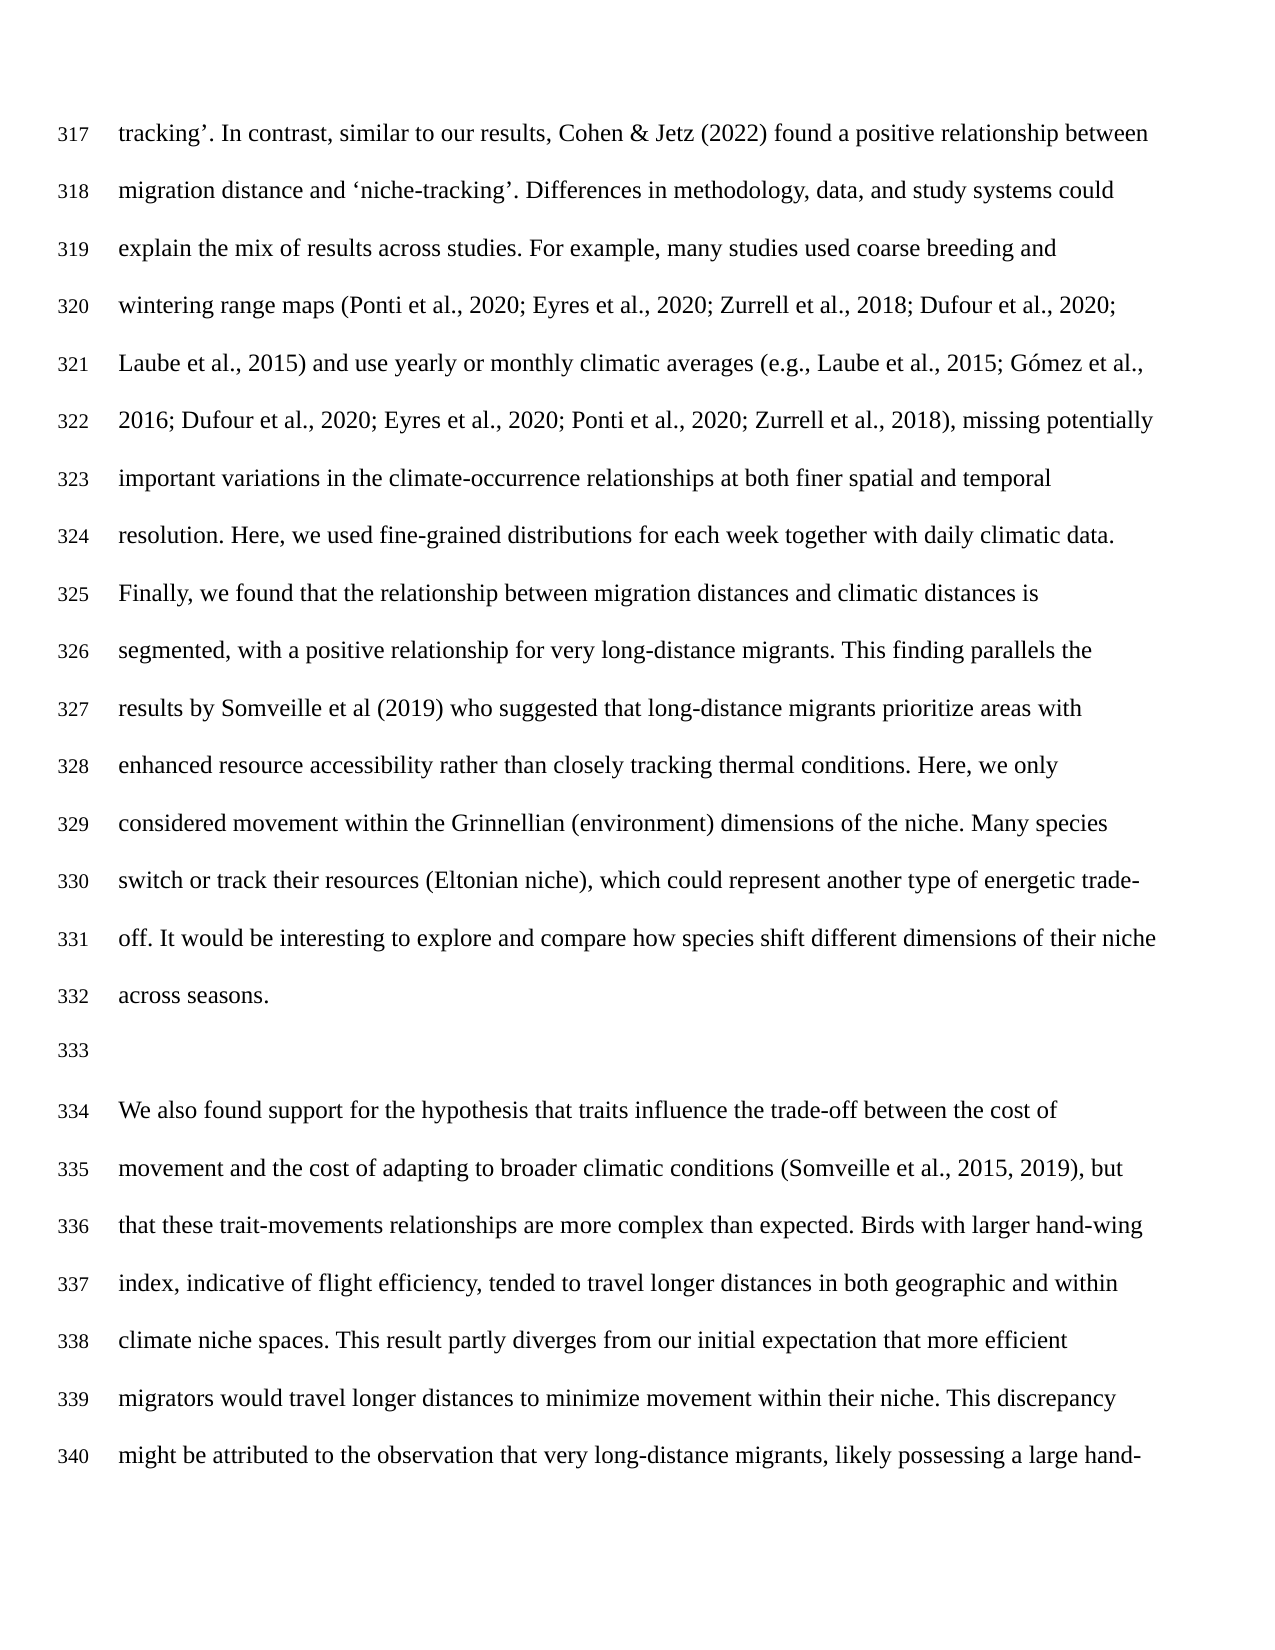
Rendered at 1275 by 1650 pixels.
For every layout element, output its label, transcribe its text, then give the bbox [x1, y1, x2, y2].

text tracking’. In contrast, similar to our results, Cohen & Jetz (2022) found a positive relationship between migration distance and ‘niche-tracking’. Differences in methodology, data, and study systems could explain the mix of results across studies. For example, many studies used coarse breeding and wintering range maps (Ponti et al., 2020; Eyres et al., 2020; Zurrell et al., 2018; Dufour et al., 2020; Laube et al., 2015) and use yearly or monthly climatic averages (e.g., Laube et al., 2015; Gómez et al., 2016; Dufour et al., 2020; Eyres et al., 2020; Ponti et al., 2020; Zurrell et al., 2018), missing potentially important variations in the climate-occurrence relationships at both finer spatial and temporal resolution. Here, we used fine-grained distributions for each week together with daily climatic data. Finally, we found that the relationship between migration distances and climatic distances is segmented, with a positive relationship for very long-distance migrants. This finding parallels the results by Somveille et al (2019) who suggested that long-distance migrants prioritize areas with enhanced resource accessibility rather than closely tracking thermal conditions. Here, we only considered movement within the Grinnellian (environment) dimensions of the niche. Many species switch or track their resources (Eltonian niche), which could represent another type of energetic trade-off. It would be interesting to explore and compare how species shift different dimensions of their niche across seasons. [118, 118, 1157, 1009]
text We also found support for the hypothesis that traits influence the trade-off between the cost of movement and the cost of adapting to broader climatic conditions (Somveille et al., 2015, 2019), but that these trait-movements relationships are more complex than expected. Birds with larger hand-wing index, indicative of flight efficiency, tended to travel longer distances in both geographic and within climate niche spaces. This result partly diverges from our initial expectation that more efficient migrators would travel longer distances to minimize movement within their niche. This discrepancy might be attributed to the observation that very long-distance migrants, likely possessing a large hand- [118, 1096, 1157, 1469]
